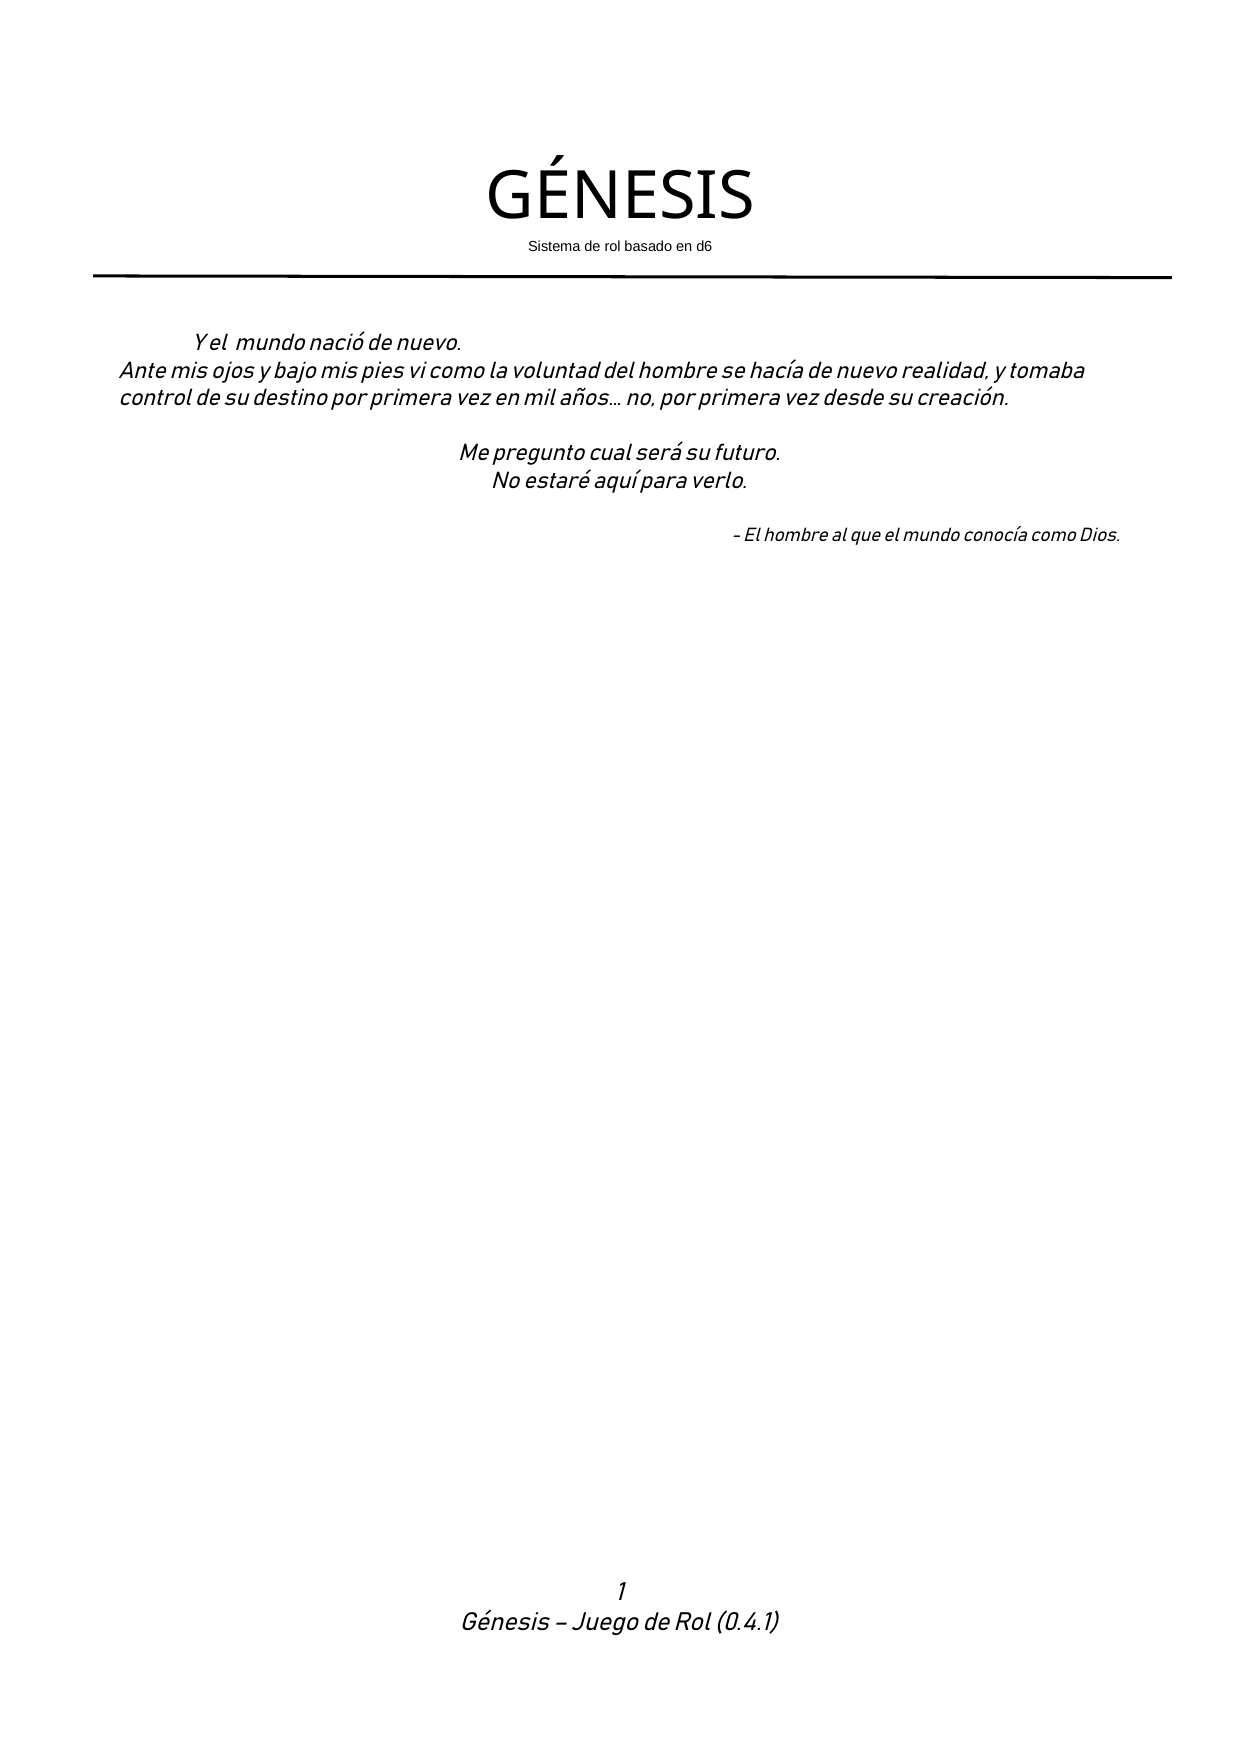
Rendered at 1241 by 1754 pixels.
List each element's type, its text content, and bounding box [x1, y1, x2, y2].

text Me pregunto cual será su futuro. [118, 438, 1122, 465]
text No estaré aquí para verlo. [118, 465, 1122, 493]
text Y el mundo nació de nuevo. [118, 325, 1122, 355]
text - El hombre al que el mundo conocía como Dios. [118, 523, 1122, 545]
text GÉNESIS [118, 147, 1122, 238]
text Ante mis ojos y bajo mis pies vi como la voluntad del hombre se hacía de nuevo realidad, y tomaba control de su destino por primera vez en mil años… no, por primera vez desde su creación. [118, 355, 1122, 410]
text Sistema de rol basado en d6 [118, 238, 1122, 266]
